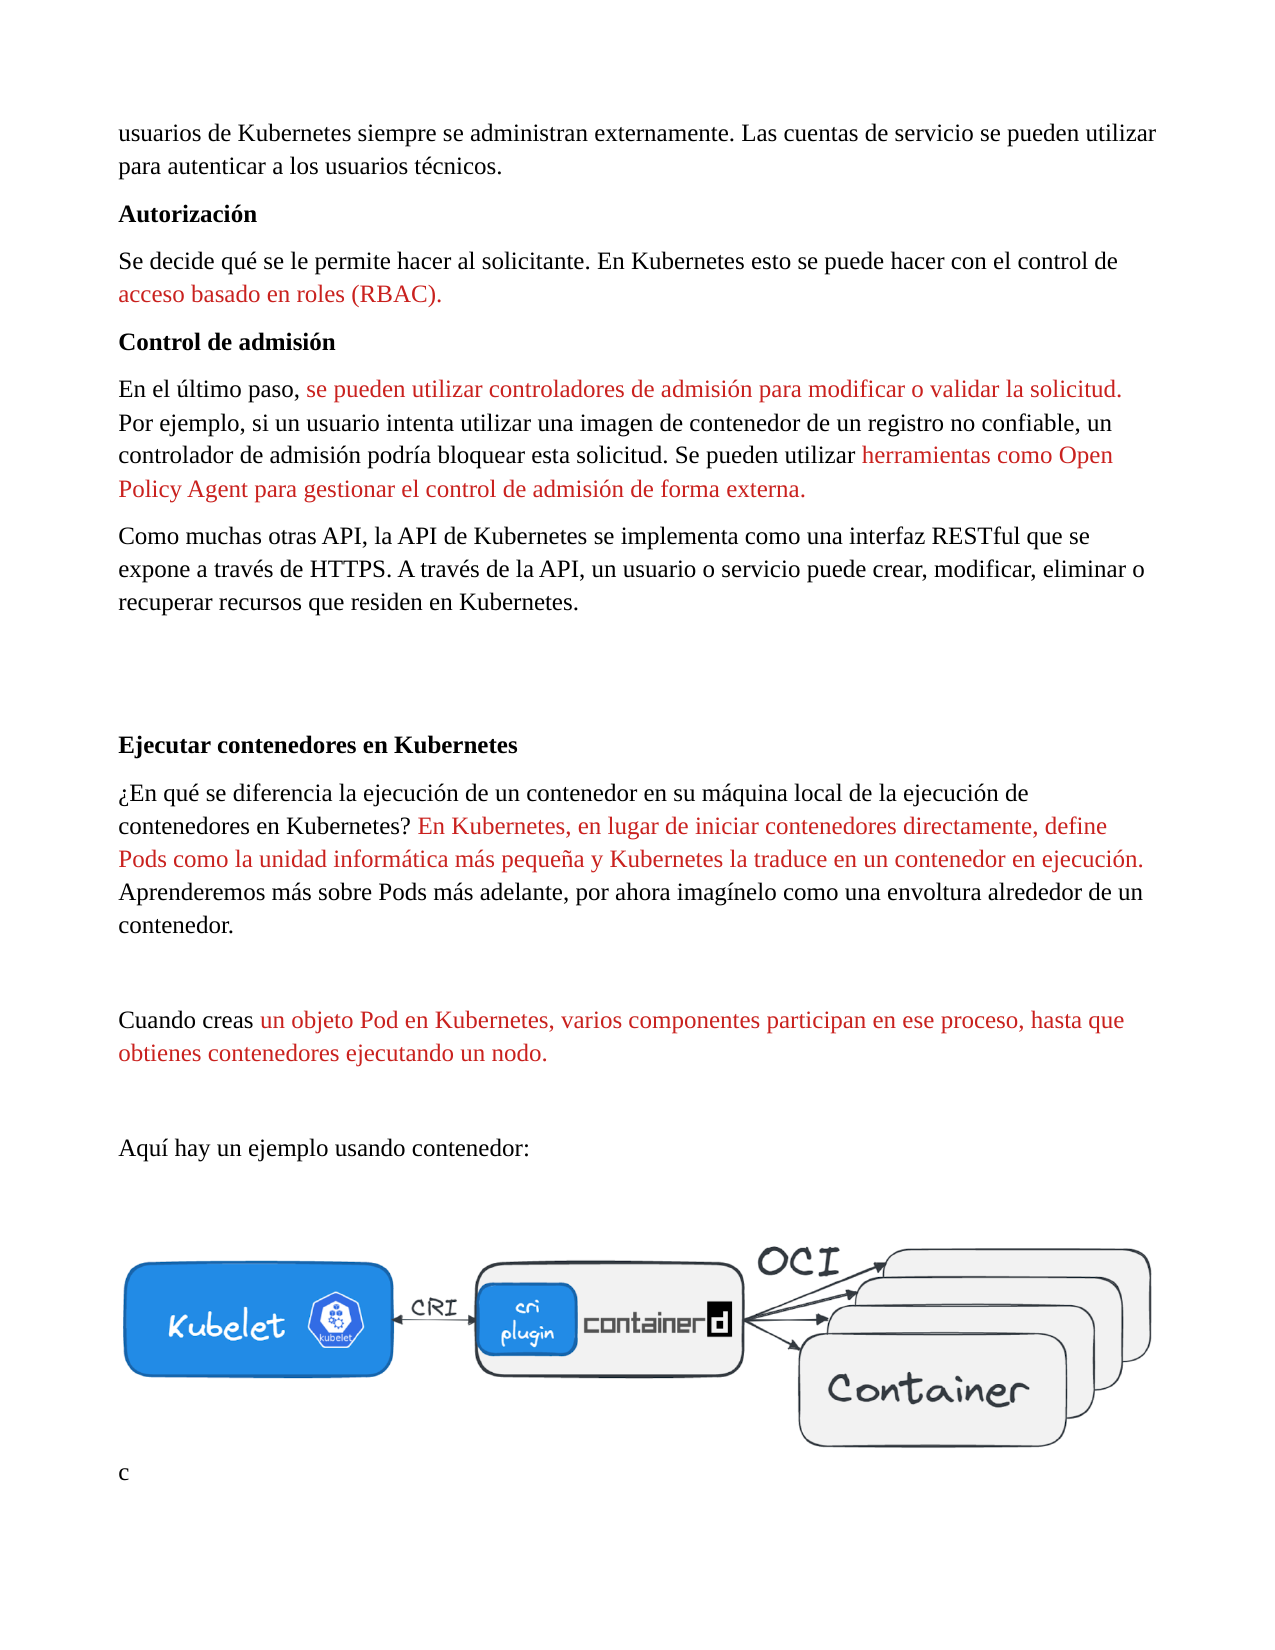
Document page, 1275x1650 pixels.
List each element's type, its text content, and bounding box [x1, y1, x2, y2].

text Ejecutar contenedores en Kubernetes [118, 730, 1157, 759]
text Autorización [118, 199, 1157, 227]
text c [118, 1453, 1157, 1486]
text Control de admisión [118, 327, 1157, 356]
text Cuando creas un objeto Pod en Kubernetes, varios componentes participan en ese proceso, hasta que obtienes contenedores ejecutando un nodo. [118, 1005, 1157, 1067]
text Se decide qué se le permite hacer al solicitante. En Kubernetes esto se puede hacer con el control de acceso basado en roles (RBAC). [118, 246, 1157, 308]
text usuarios de Kubernetes siempre se administran externamente. Las cuentas de servicio se pueden utilizar para autenticar a los usuarios técnicos. [118, 118, 1157, 180]
text En el último paso, se pueden utilizar controladores de admisión para modificar o validar la solicitud. Por ejemplo, si un usuario intenta utilizar una imagen de contenedor de un registro no confiable, un controlador de admisión podría bloquear esta solicitud. Se pueden utilizar herramientas como Open Policy Agent para gestionar el control de admisión de forma externa. [118, 374, 1157, 502]
picture [118, 1228, 1157, 1453]
text Como muchas otras API, la API de Kubernetes se implementa como una interfaz RESTful que se expone a través de HTTPS. A través de la API, un usuario o servicio puede crear, modificar, eliminar o recuperar recursos que residen en Kubernetes. [118, 521, 1157, 616]
text Aquí hay un ejemplo usando contenedor: [118, 1133, 1157, 1162]
text ¿En qué se diferencia la ejecución de un contenedor en su máquina local de la ejecución de contenedores en Kubernetes? En Kubernetes, en lugar de iniciar contenedores directamente, define Pods como la unidad informática más pequeña y Kubernetes la traduce en un contenedor en ejecución. Aprenderemos más sobre Pods más adelante, por ahora imagínelo como una envoltura alrededor de un contenedor. [118, 778, 1157, 938]
